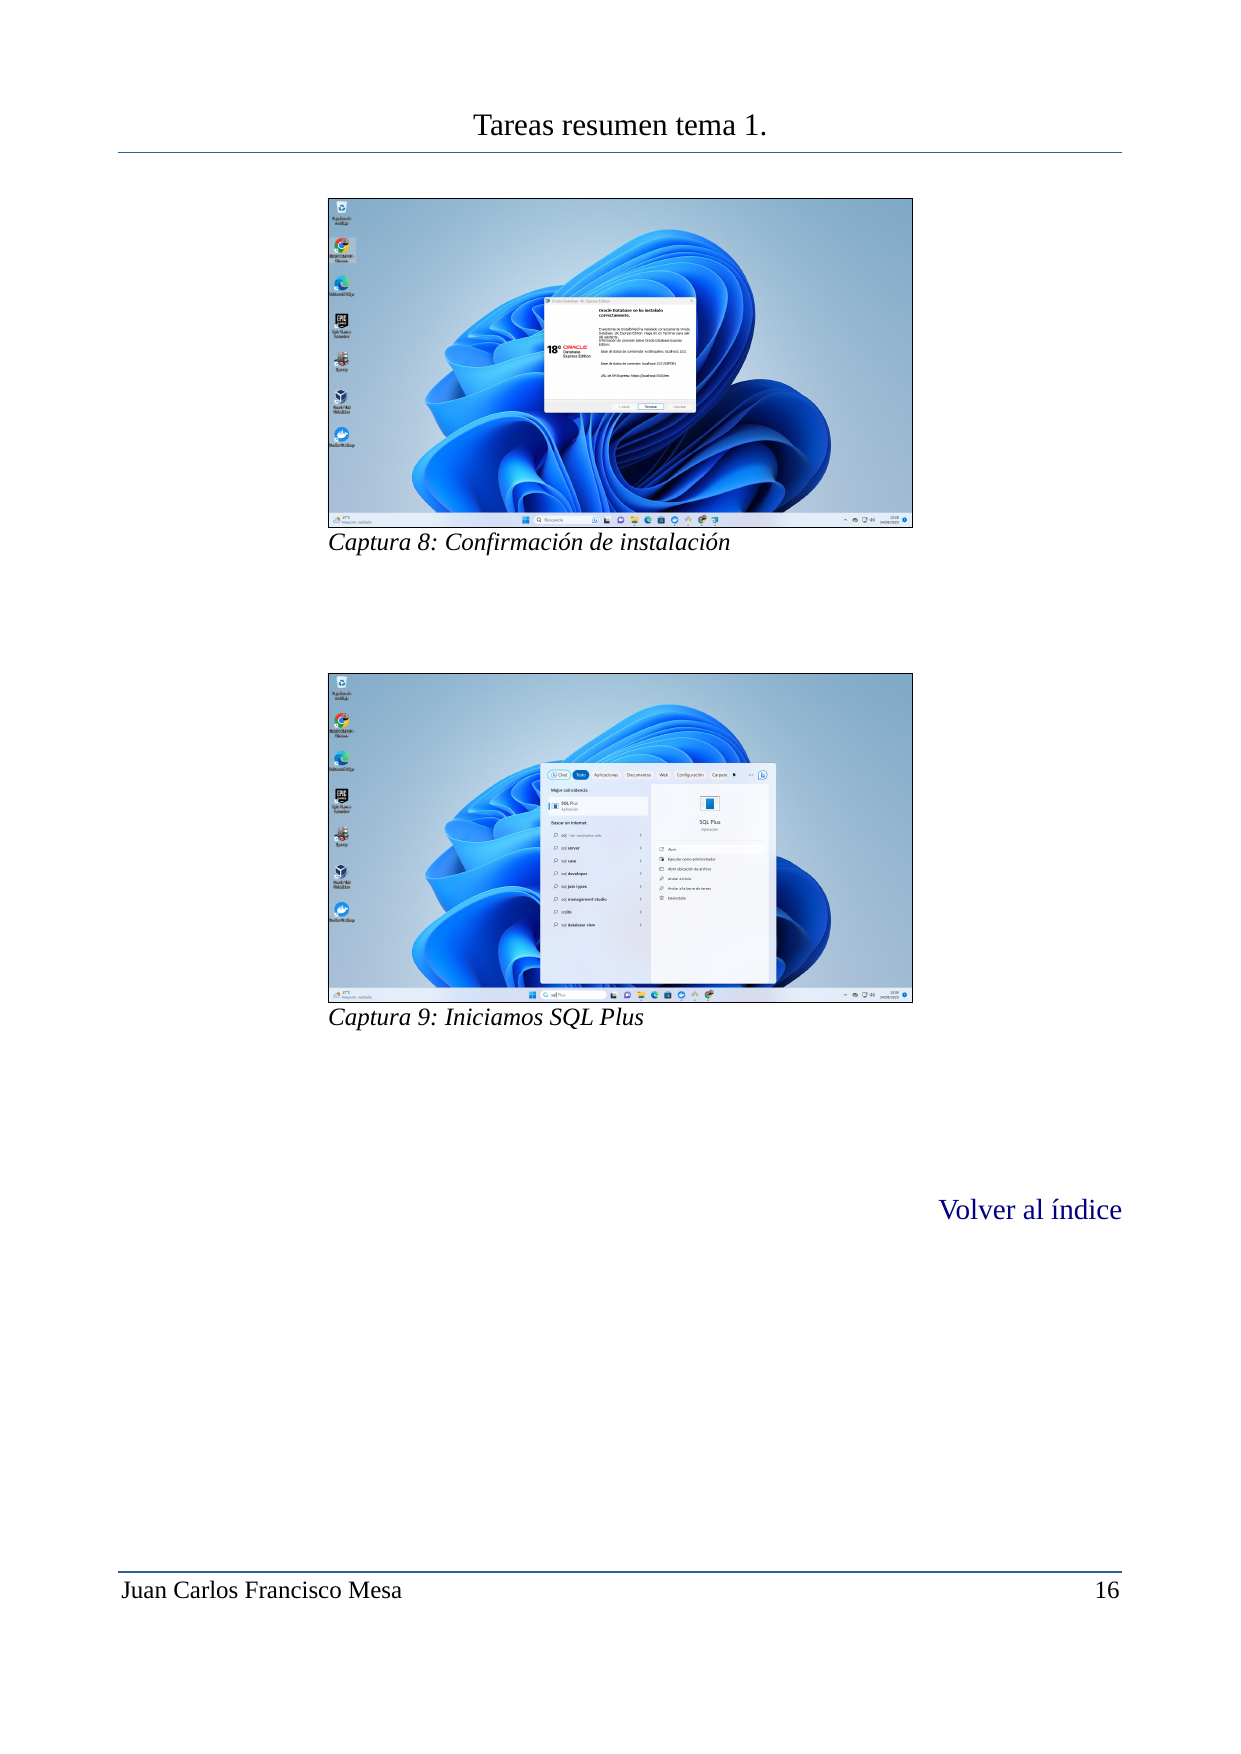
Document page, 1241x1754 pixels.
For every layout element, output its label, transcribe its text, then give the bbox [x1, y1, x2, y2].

text Captura 9: Iniciamos SQL Plus [328, 1003, 912, 1031]
text Captura 8: Confirmación de instalación [328, 528, 912, 556]
picture [329, 199, 912, 527]
picture [329, 674, 912, 1002]
text Volver al índice [118, 1192, 1122, 1226]
